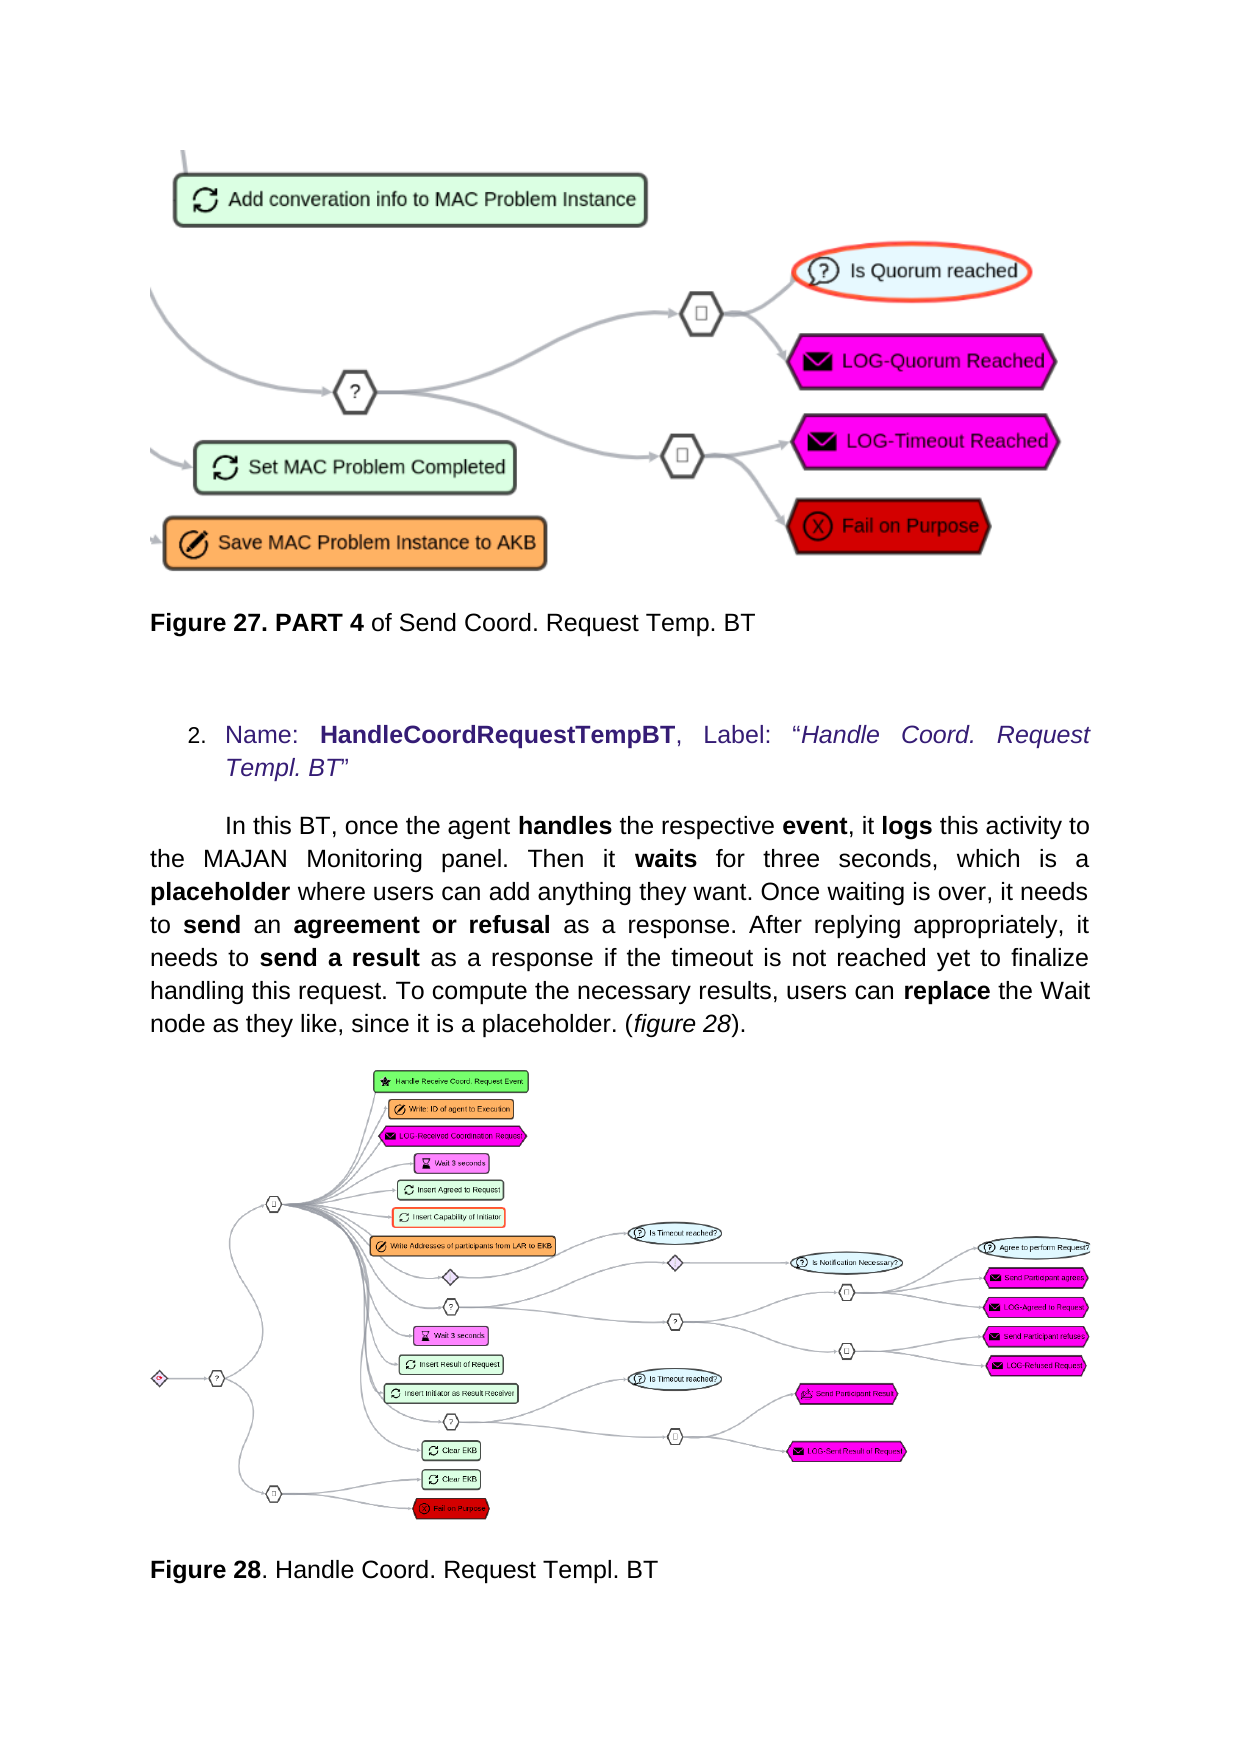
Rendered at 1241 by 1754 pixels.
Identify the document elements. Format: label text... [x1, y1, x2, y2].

list Name: HandleCoordRequestTempBT, Label: “Handle Coord. Request Templ. BT” [187, 720, 1090, 782]
text Figure 27. PART 4 of Send Coord. Request Temp. BT [150, 608, 1090, 637]
picture [150, 150, 1091, 580]
text In this BT, once the agent handles the respective event, it logs this activity to the MAJAN Monitoring panel. Then it waits for three seconds, which is a placeholder where users can add anything they want. Once waiting is over, it needs to send an agreement or refusal as a response. After replying appropriately, it needs to send a result as a response if the timeout is not reached yet to finalize handling this request. To compute the necessary results, users can replace the Wait node as they like, since it is a placeholder. (figure 28). [150, 811, 1090, 1038]
text Figure 28. Handle Coord. Request Templ. BT [150, 1555, 1090, 1583]
picture [150, 1067, 1091, 1524]
